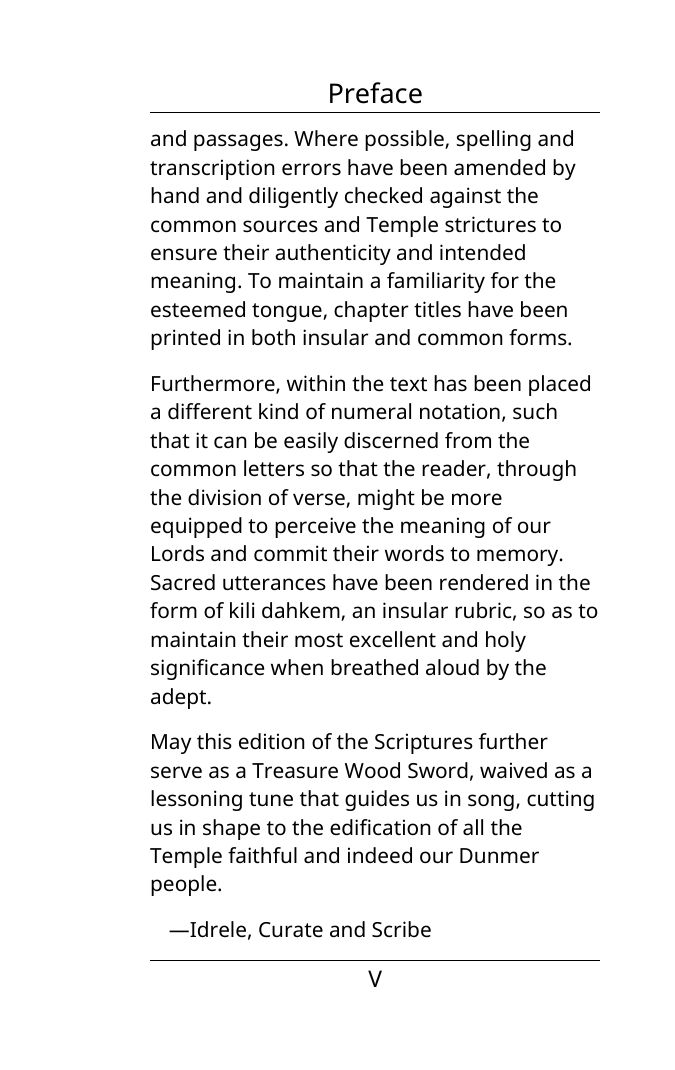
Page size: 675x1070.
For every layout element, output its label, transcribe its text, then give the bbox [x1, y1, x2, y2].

text and passages. Where possible, spelling and transcription errors have been amended by hand and diligently checked against the common sources and Temple strictures to ensure their authenticity and intended meaning. To maintain a familiarity for the esteemed tongue, chapter titles have been printed in both insular and common forms. [150, 124, 600, 352]
text Furthermore, within the text has been placed a different kind of numeral notation, such that it can be easily discerned from the common letters so that the reader, through the division of verse, might be more equipped to perceive the meaning of our Lords and commit their words to memory. Sacred utterances have been rendered in the form of kili dahkem, an insular rubric, so as to maintain their most excellent and holy significance when breathed aloud by the adept. [150, 369, 600, 710]
text —Idrele, Curate and Scribe [169, 915, 600, 943]
text May this edition of the Scriptures further serve as a Treasure Wood Sword, waived as a lessoning tune that guides us in song, cutting us in shape to the edification of all the Temple faithful and indeed our Dunmer people. [150, 727, 600, 898]
